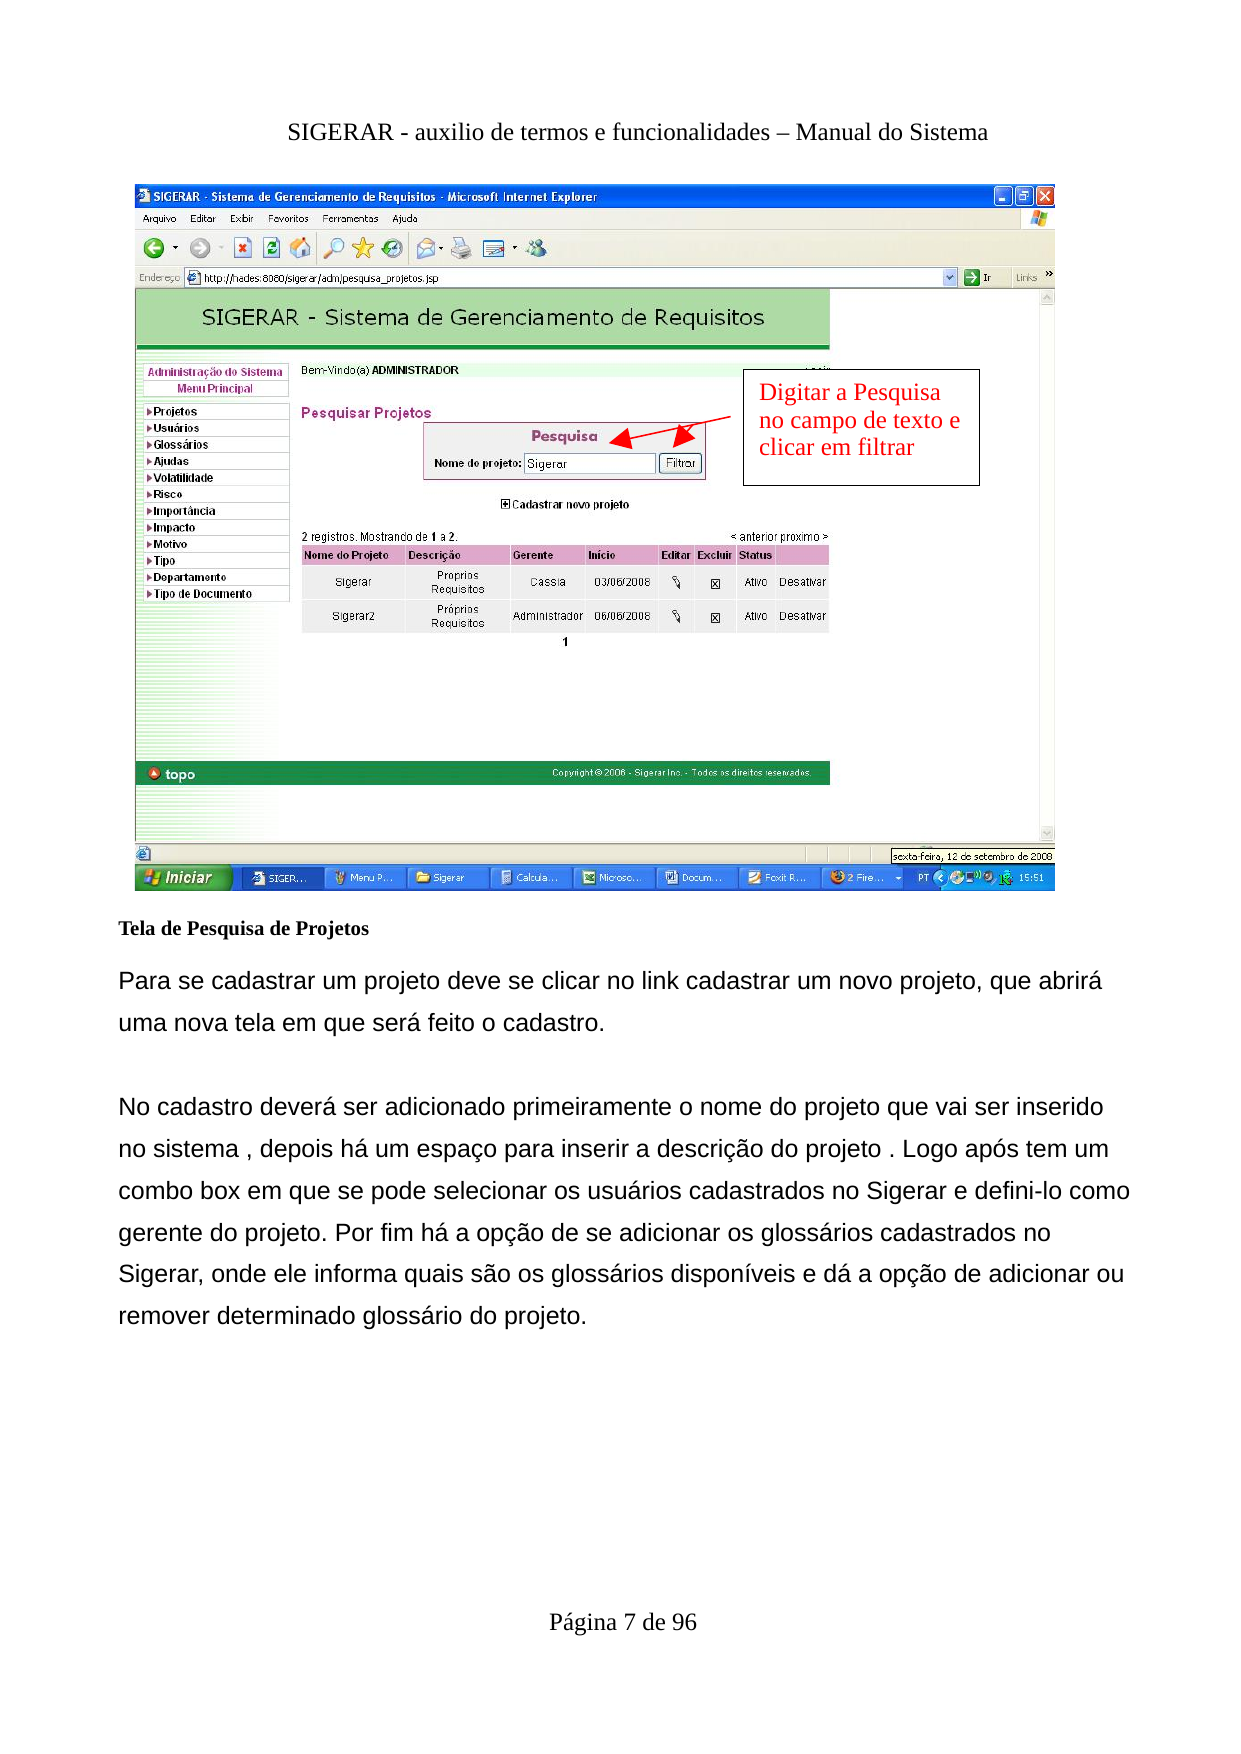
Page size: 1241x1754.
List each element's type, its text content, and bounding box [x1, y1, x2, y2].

text Digitar a Pesquisa no campo de texto e clicar em filtrar [759, 378, 963, 461]
text Para se cadastrar um projeto deve se clicar no link cadastrar um novo projeto, que abrirá uma nova tela em que será feito o cadastro. [118, 967, 1134, 1037]
picture [134, 184, 1055, 891]
text Tela de Pesquisa de Projetos [118, 916, 1134, 939]
text No cadastro deverá ser adicionado primeiramente o nome do projeto que vai ser inserido no sistema , depois há um espaço para inserir a descrição do projeto . Logo após tem um combo box em que se pode selecionar os usuários cadastrados no Sigerar e defini-lo como gerente do projeto. Por fim há a opção de se adicionar os glossários cadastrados no Sigerar, onde ele informa quais são os glossários disponíveis e dá a opção de adicionar ou remover determinado glossário do projeto. [118, 1093, 1134, 1330]
